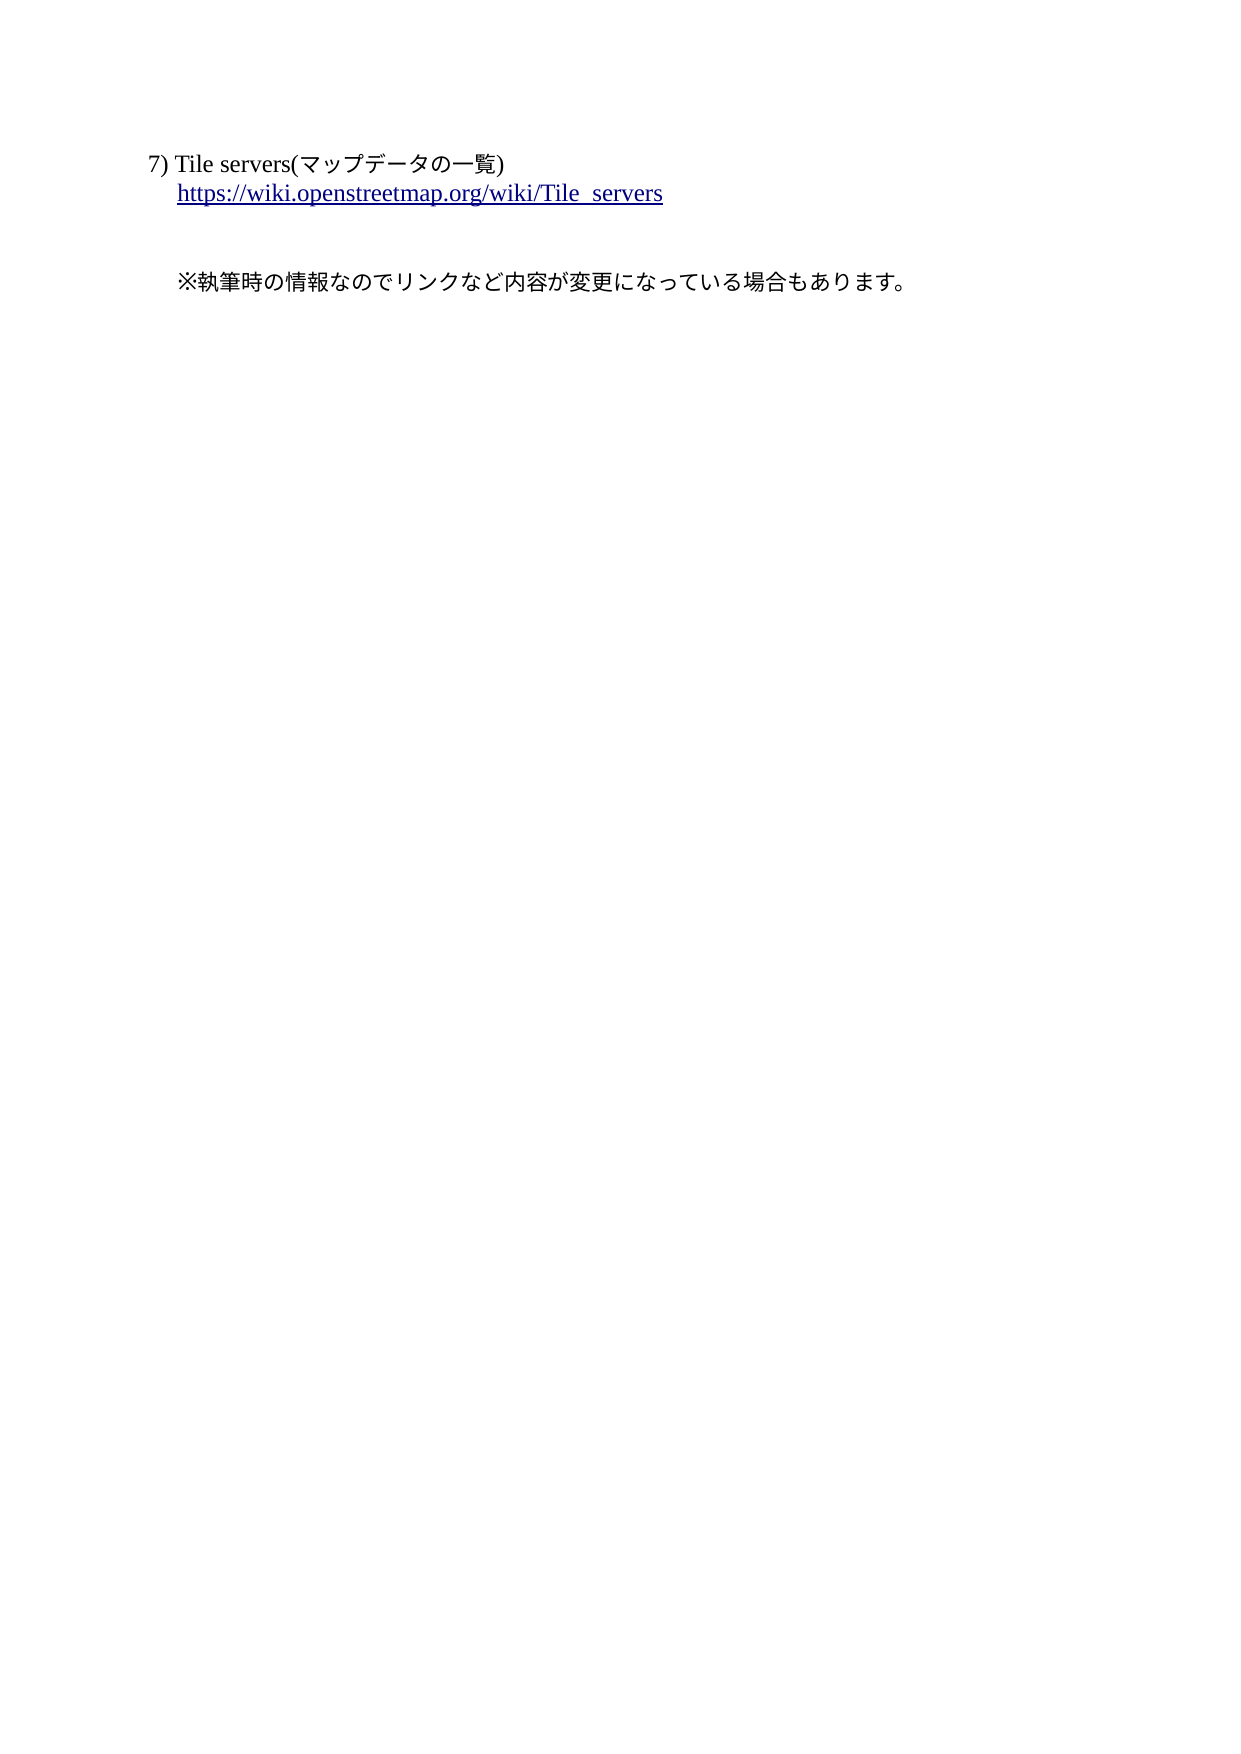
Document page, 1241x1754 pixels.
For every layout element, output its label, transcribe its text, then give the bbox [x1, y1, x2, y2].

text 7) Tile servers(マップデータの一覧) [118, 147, 1122, 178]
text https://wiki.openstreetmap.org/wiki/Tile_servers [148, 178, 1122, 207]
text ※執筆時の情報なのでリンクなど内容が変更になっている場合もあります。 [148, 265, 1122, 296]
